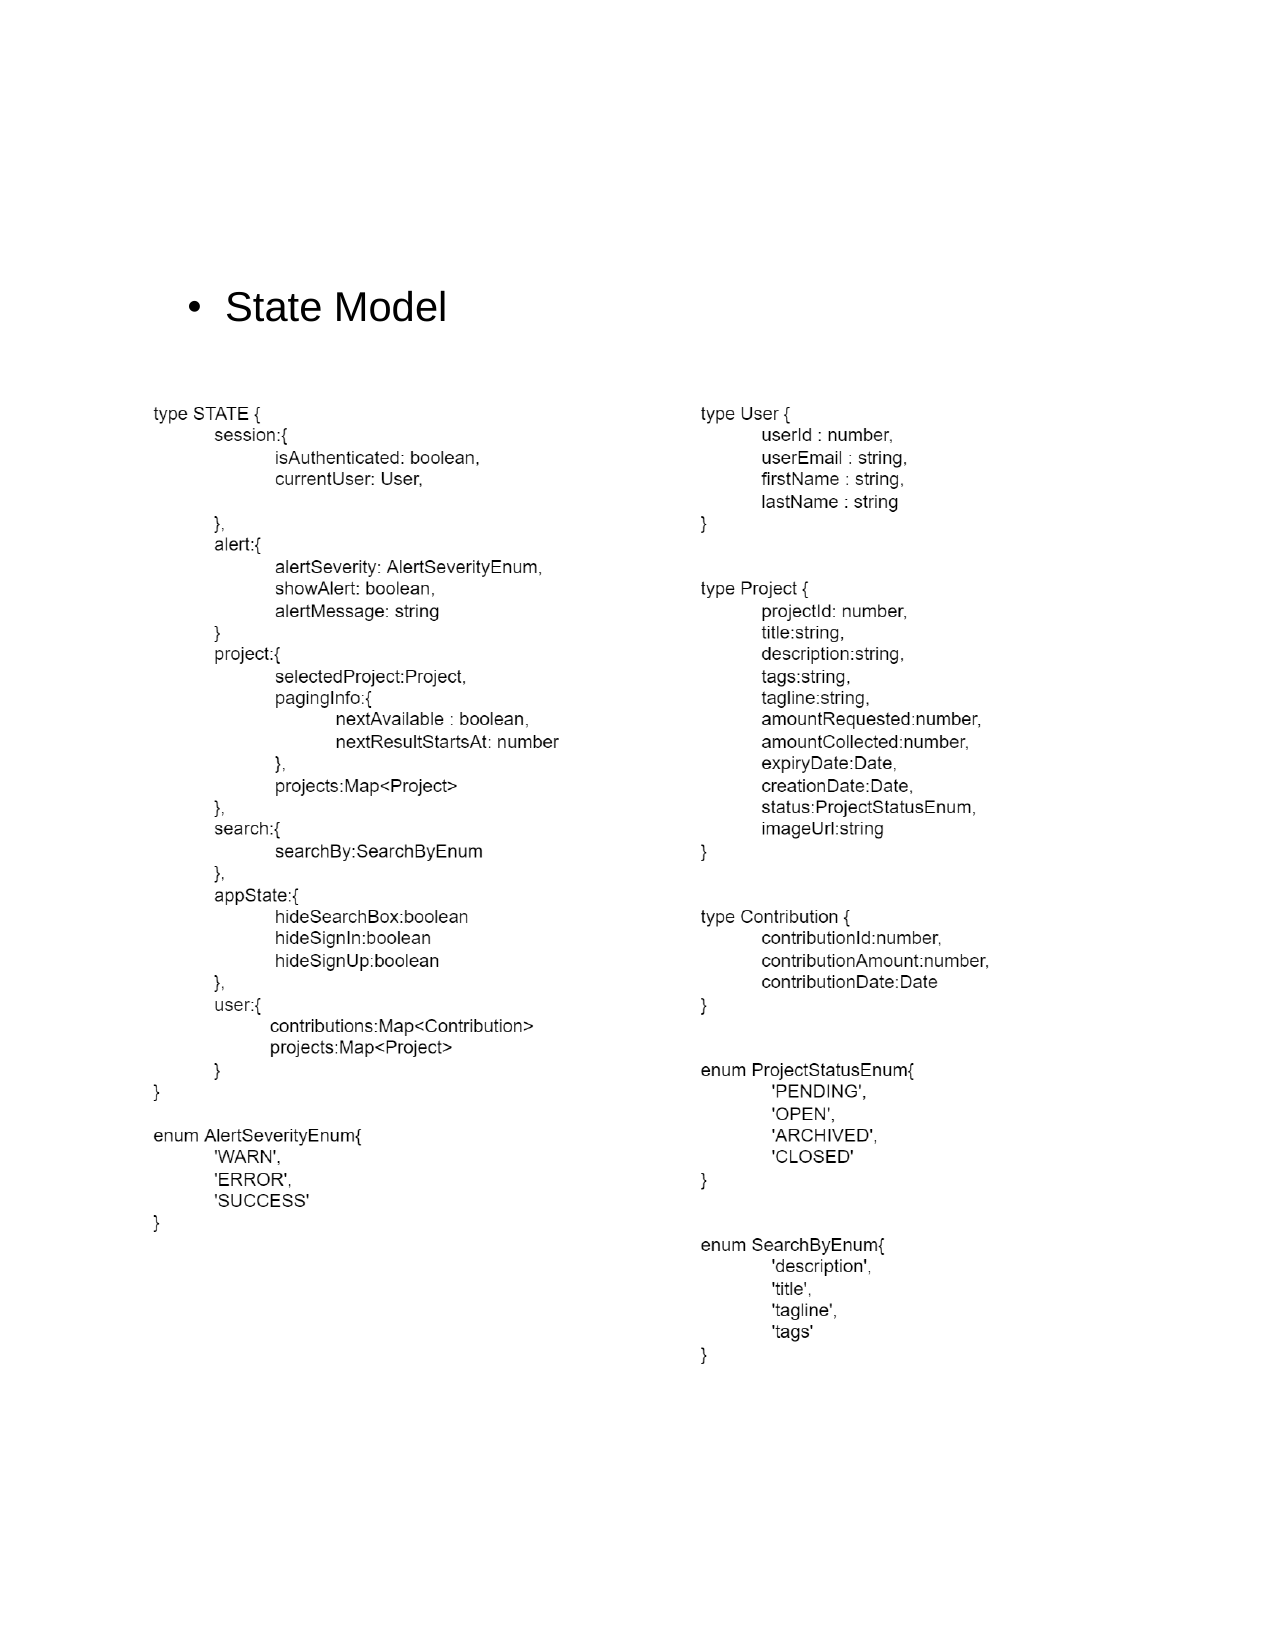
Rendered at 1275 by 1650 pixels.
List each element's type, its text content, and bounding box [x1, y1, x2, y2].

picture [150, 392, 1125, 1471]
list State Model [187, 282, 1125, 330]
